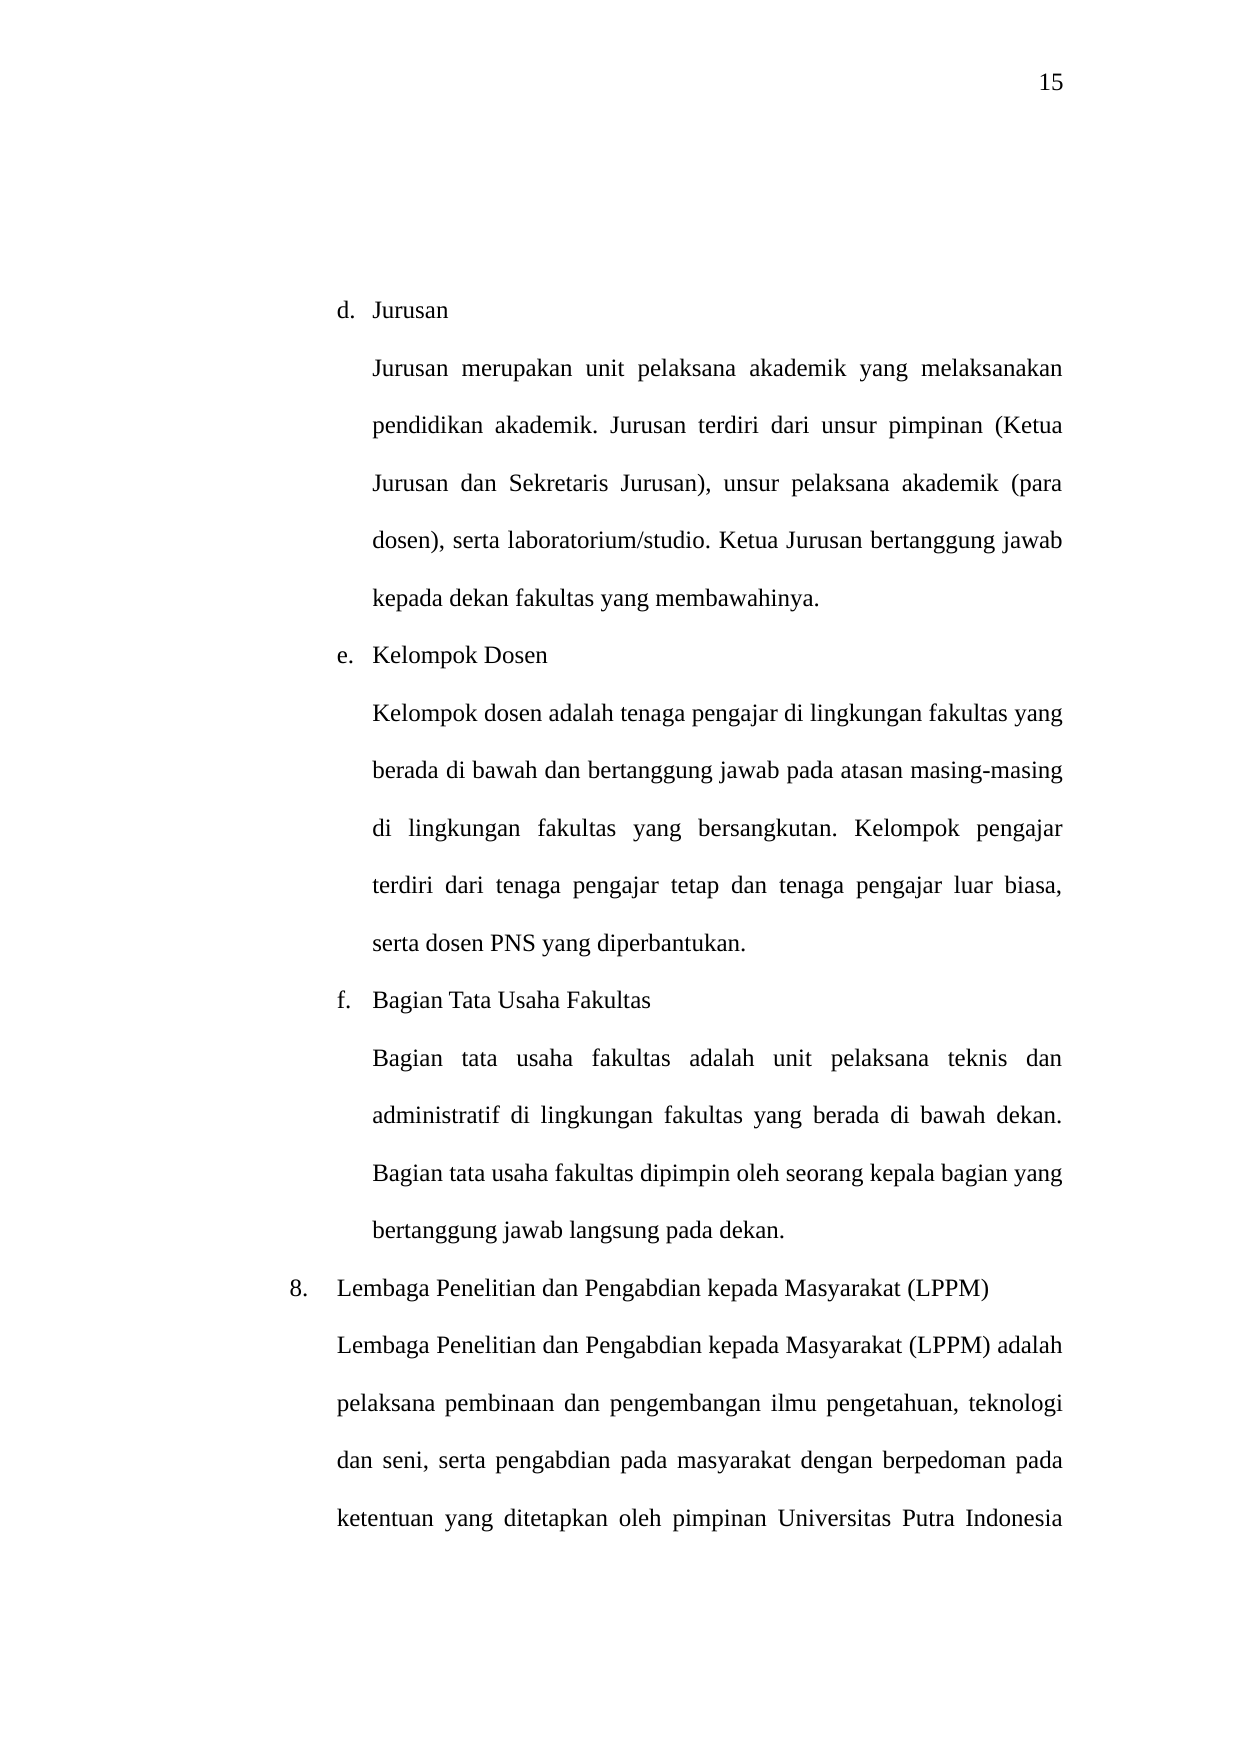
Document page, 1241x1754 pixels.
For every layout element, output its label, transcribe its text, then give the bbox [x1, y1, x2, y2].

list Jurusan [337, 295, 1063, 324]
list Kelompok Dosen [337, 640, 1063, 669]
list Bagian tata usaha fakultas adalah unit pelaksana teknis dan administratif di lingkungan fakultas yang berada di bawah dekan. Bagian tata usaha fakultas dipimpin oleh seorang kepala bagian yang bertanggung jawab langsung pada dekan. [337, 1043, 1063, 1244]
list Lembaga Penelitian dan Pengabdian kepada Masyarakat (LPPM) [289, 1273, 1063, 1302]
list Lembaga Penelitian dan Pengabdian kepada Masyarakat (LPPM) adalah pelaksana pembinaan dan pengembangan ilmu pengetahuan, teknologi dan seni, serta pengabdian pada masyarakat dengan berpedoman pada ketentuan yang ditetapkan oleh pimpinan Universitas Putra Indonesia [289, 1330, 1063, 1532]
list Kelompok dosen adalah tenaga pengajar di lingkungan fakultas yang berada di bawah dan bertanggung jawab pada atasan masing-masing di lingkungan fakultas yang bersangkutan. Kelompok pengajar terdiri dari tenaga pengajar tetap dan tenaga pengajar luar biasa, serta dosen PNS yang diperbantukan. [337, 698, 1063, 957]
list Jurusan merupakan unit pelaksana akademik yang melaksanakan pendidikan akademik. Jurusan terdiri dari unsur pimpinan (Ketua Jurusan dan Sekretaris Jurusan), unsur pelaksana akademik (para dosen), serta laboratorium/studio. Ketua Jurusan bertanggung jawab kepada dekan fakultas yang membawahinya. [337, 353, 1063, 612]
list Bagian Tata Usaha Fakultas [337, 985, 1063, 1014]
